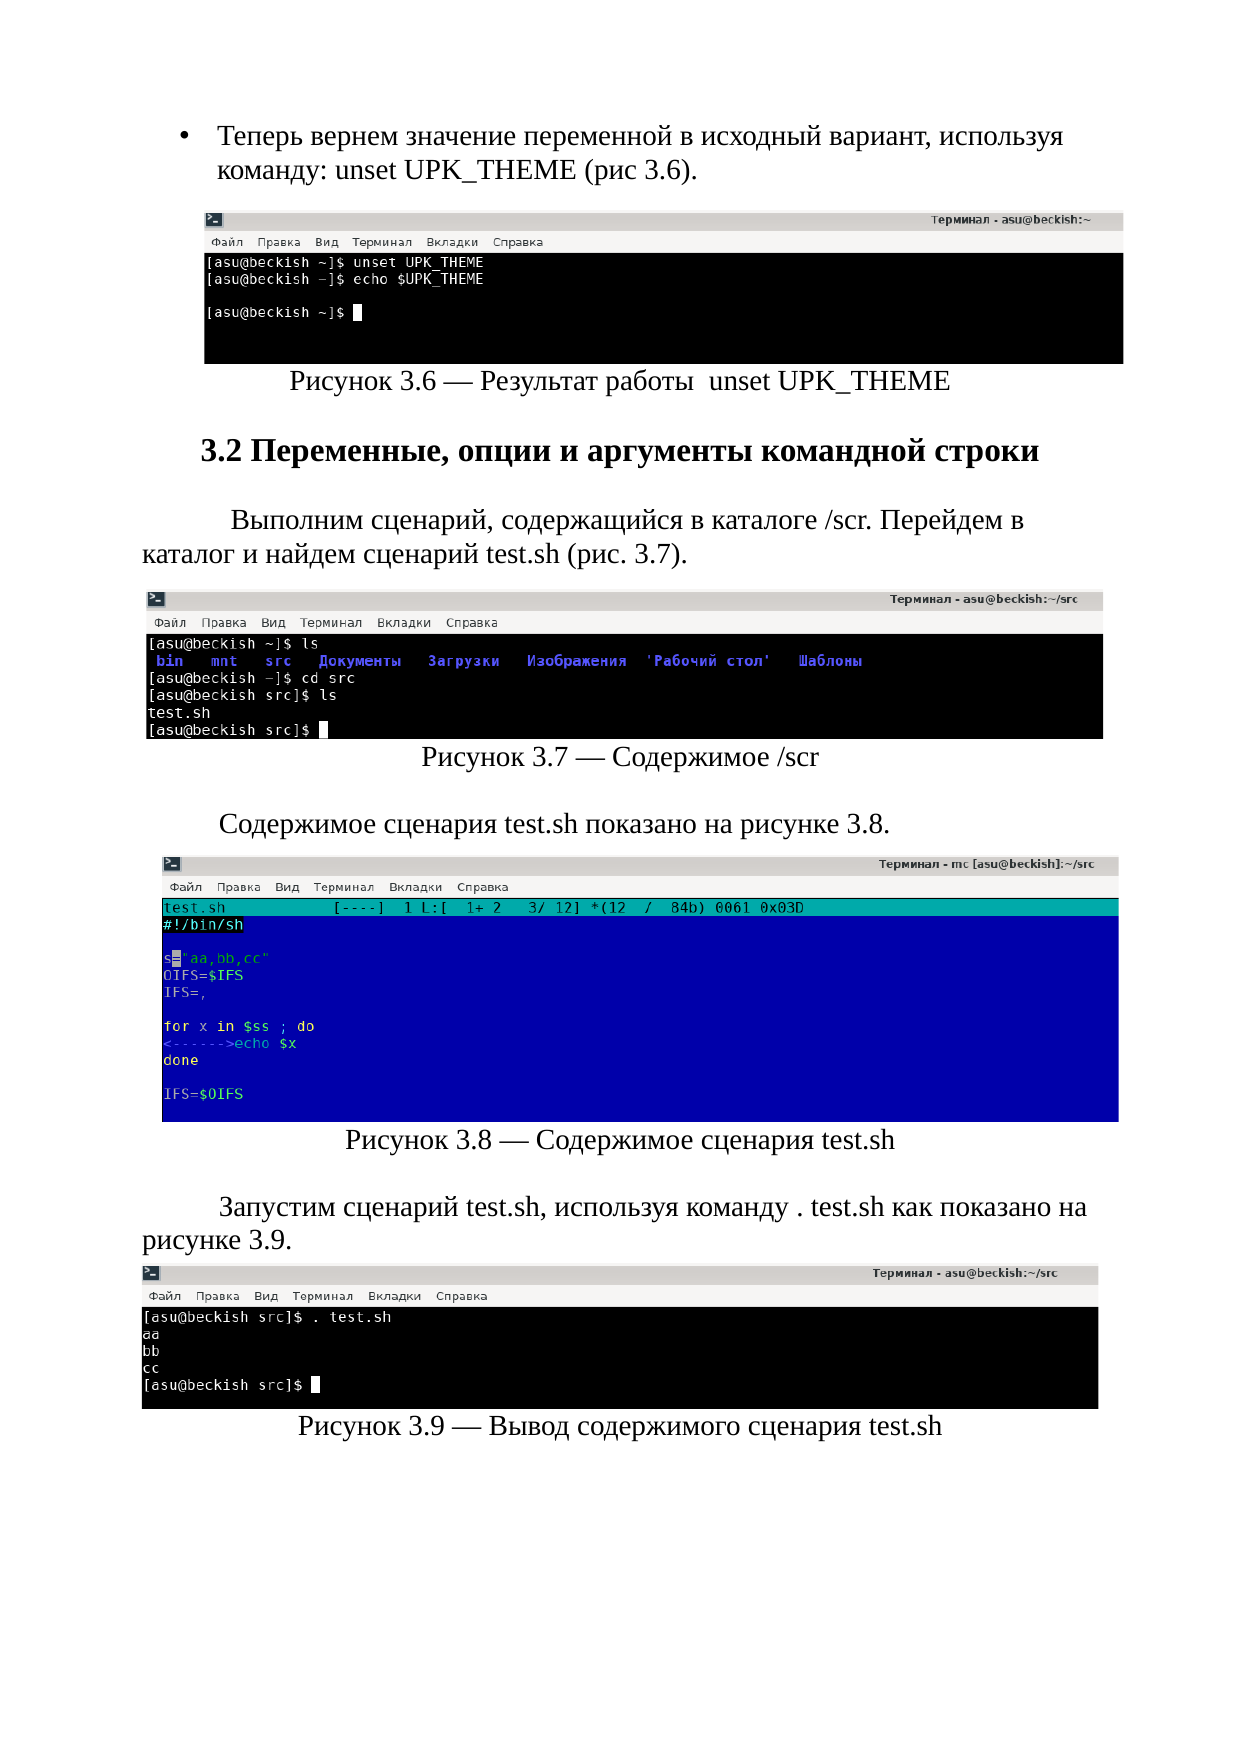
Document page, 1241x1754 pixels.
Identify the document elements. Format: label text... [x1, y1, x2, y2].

list Теперь вернем значение переменной в исходный вариант, используя команду: unset UPK_THEME (рис 3.6). [179, 118, 1098, 185]
picture [162, 855, 1119, 1122]
list Рисунок 3.7 — Содержимое /scr [142, 569, 1098, 772]
text Запустим сценарий test.sh, используя команду . test.sh как показано на рисунке 3.9. [142, 1189, 1098, 1256]
picture [146, 589, 1104, 739]
list Рисунок 3.8 — Содержимое сценария test.sh [142, 839, 1098, 1155]
text Содержимое сценария test.sh показано на рисунке 3.8. [142, 806, 1098, 839]
list Рисунок 3.9 — Вывод содержимого сценария test.sh [142, 1409, 1098, 1442]
text 3.2 Переменные, опции и аргументы командной строки [142, 431, 1098, 469]
picture [141, 1263, 1099, 1409]
text Выполним сценарий, содержащийся в каталоге /scr. Перейдем в каталог и найдем сценарий test.sh (рис. 3.7). [142, 502, 1098, 569]
list Рисунок 3.6 — Результат работы unset UPK_THEME [142, 185, 1098, 397]
list [142, 1256, 1098, 1263]
picture [204, 210, 1124, 364]
